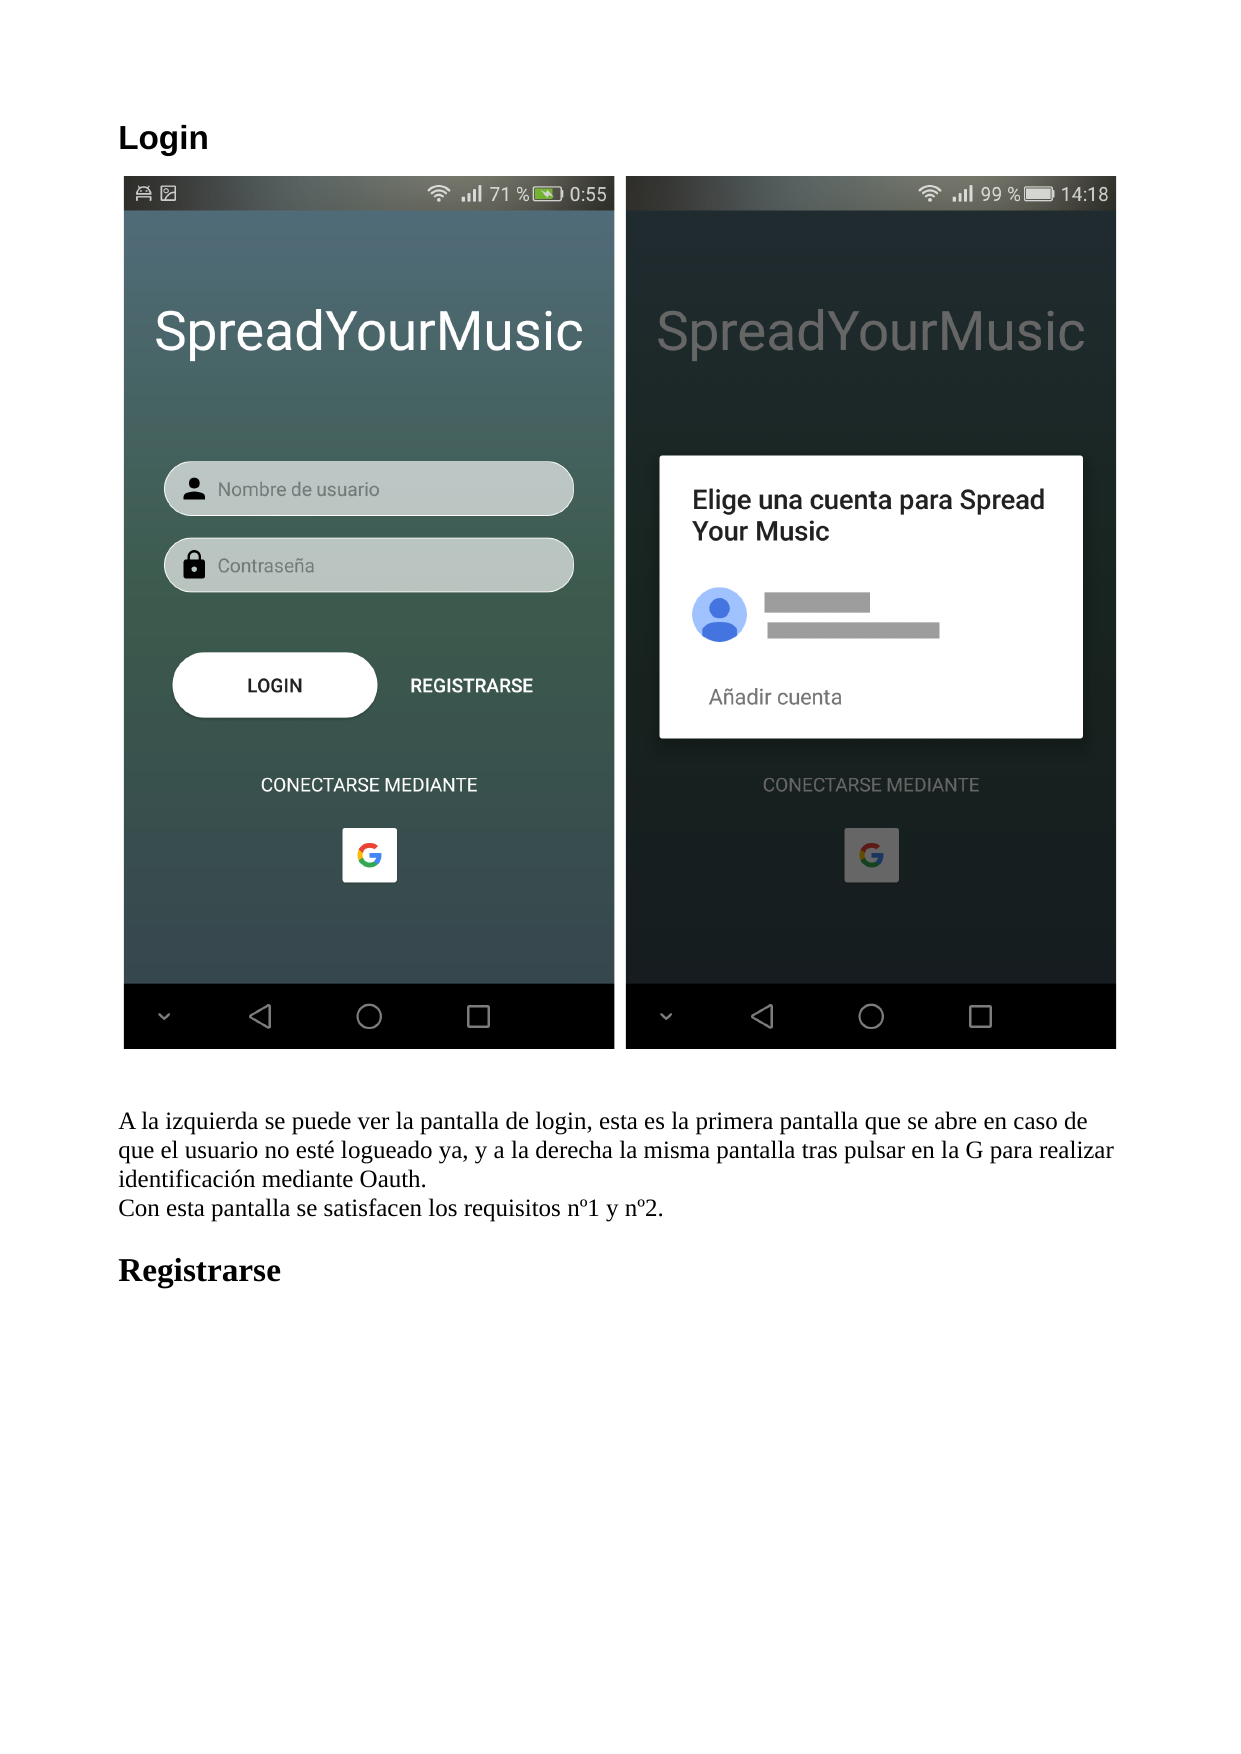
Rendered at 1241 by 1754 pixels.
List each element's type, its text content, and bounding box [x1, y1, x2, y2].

table_header [620, 177, 1122, 1078]
table_header [118, 177, 620, 1078]
picture [625, 176, 1117, 1049]
picture [123, 176, 615, 1049]
text Registrarse [118, 1250, 1122, 1288]
text A la izquierda se puede ver la pantalla de login, esta es la primera pantalla que se abre en caso de que el usuario no esté logueado ya, y a la derecha la misma pantalla tras pulsar en la G para realizar identificación mediante Oauth. [118, 1106, 1122, 1193]
text Con esta pantalla se satisfacen los requisitos nº1 y nº2. [118, 1193, 1122, 1221]
text Login [118, 118, 1122, 157]
